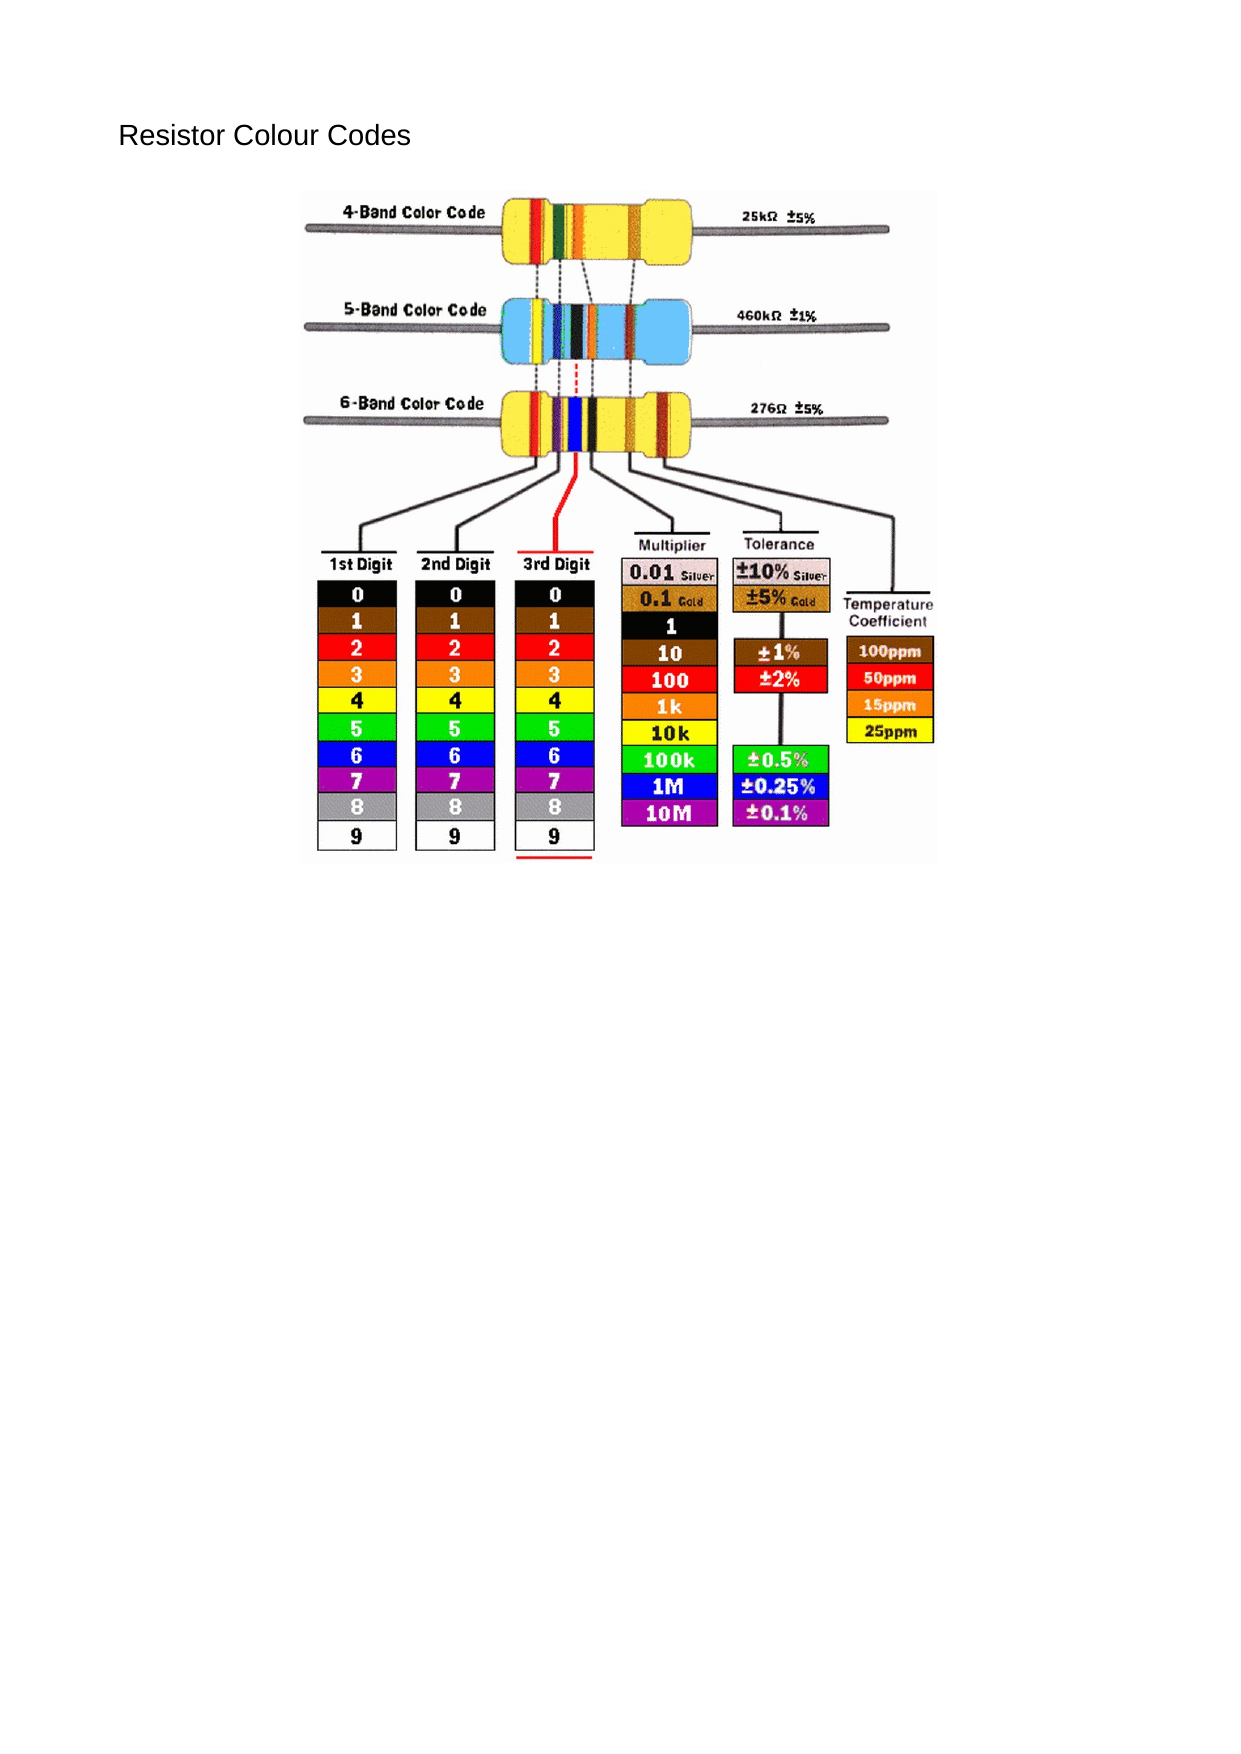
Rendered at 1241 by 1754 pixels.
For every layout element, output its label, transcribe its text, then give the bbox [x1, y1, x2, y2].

subtitle Resistor Colour Codes [118, 118, 1122, 152]
picture [300, 190, 938, 863]
